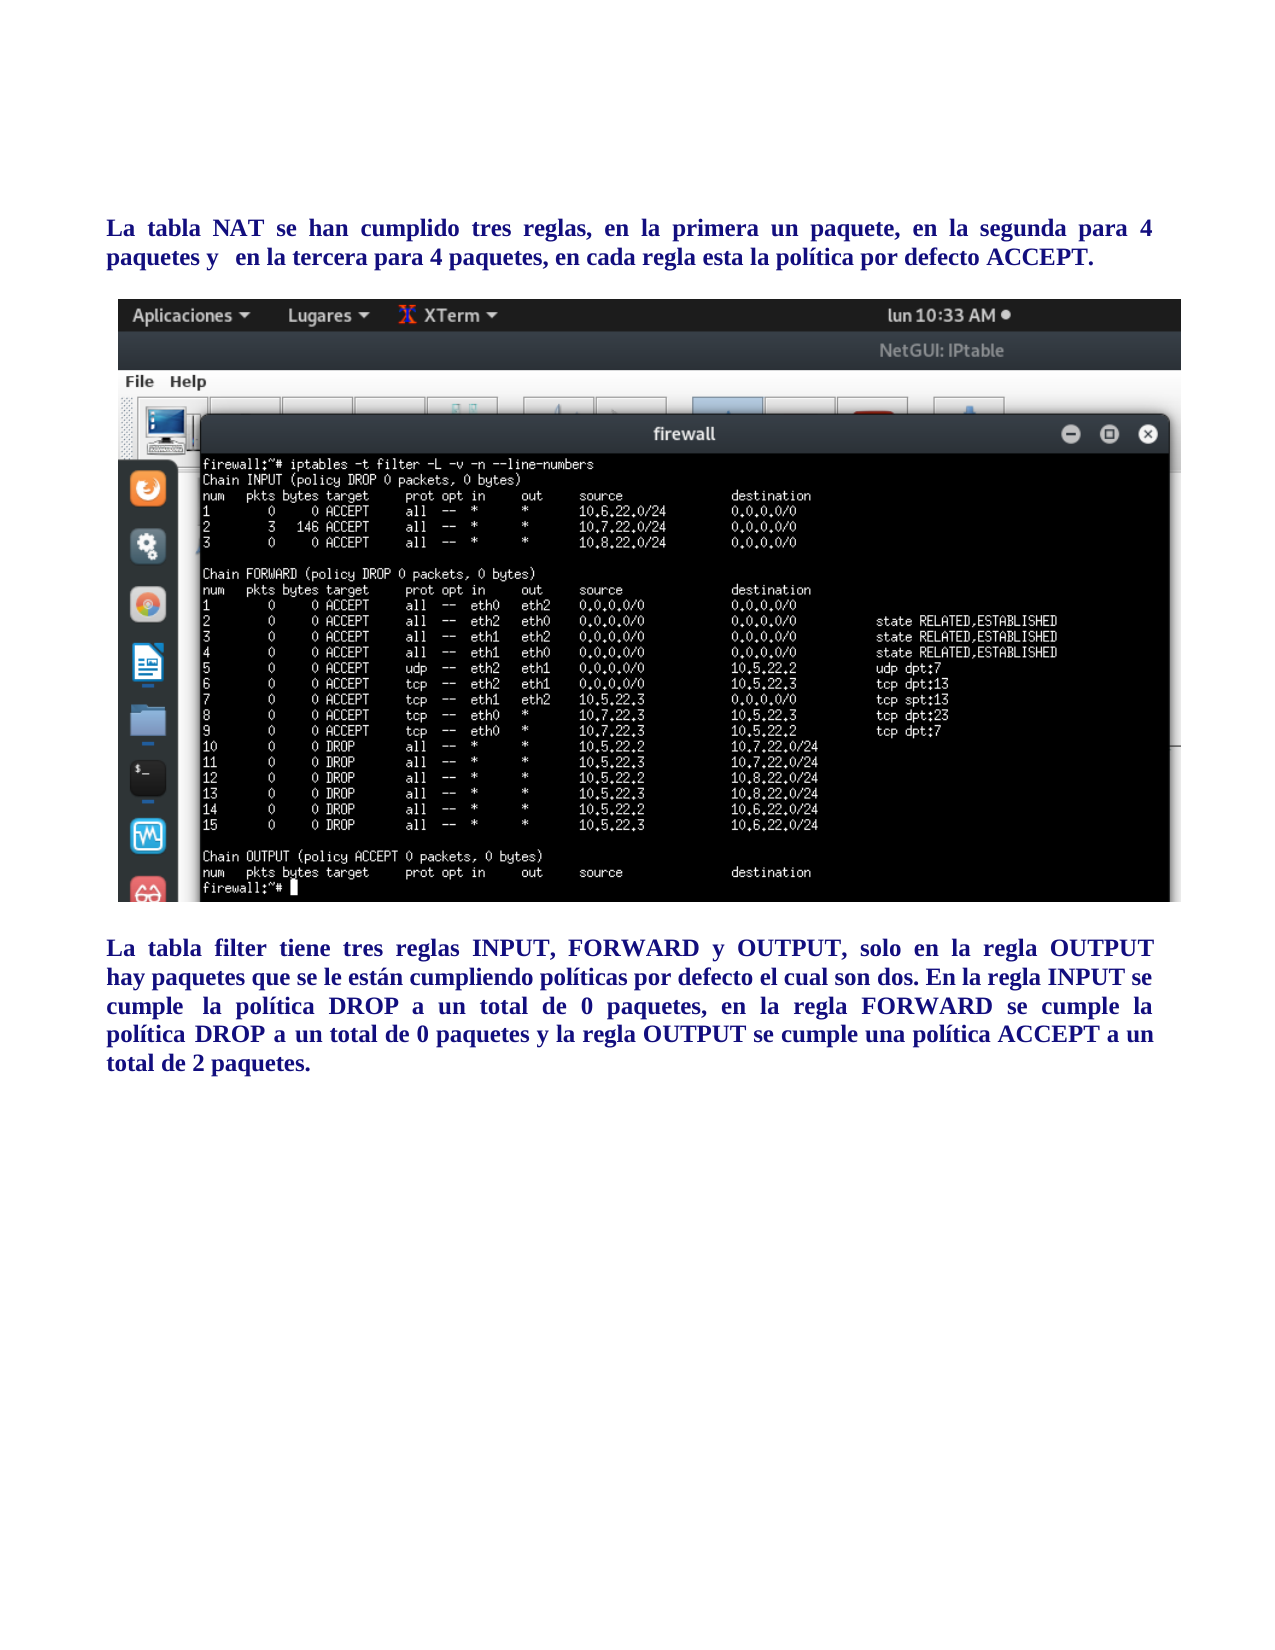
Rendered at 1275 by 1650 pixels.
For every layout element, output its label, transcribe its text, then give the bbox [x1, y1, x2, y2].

text La tabla NAT se han cumplido tres reglas, en la primera un paquete, en la segunda para 4 paquetes y en la tercera para 4 paquetes, en cada regla esta la política por defecto ACCEPT. [106, 213, 1153, 271]
picture [118, 299, 1181, 902]
text La tabla filter tiene tres reglas INPUT, FORWARD y OUTPUT, solo en la regla OUTPUT hay paquetes que se le están cumpliendo políticas por defecto el cual son dos. En la regla INPUT se cumple la política DROP a un total de 0 paquetes, en la regla FORWARD se cumple la política DROP a un total de 0 paquetes y la regla OUTPUT se cumple una política ACCEPT a un total de 2 paquetes. [106, 933, 1154, 1077]
